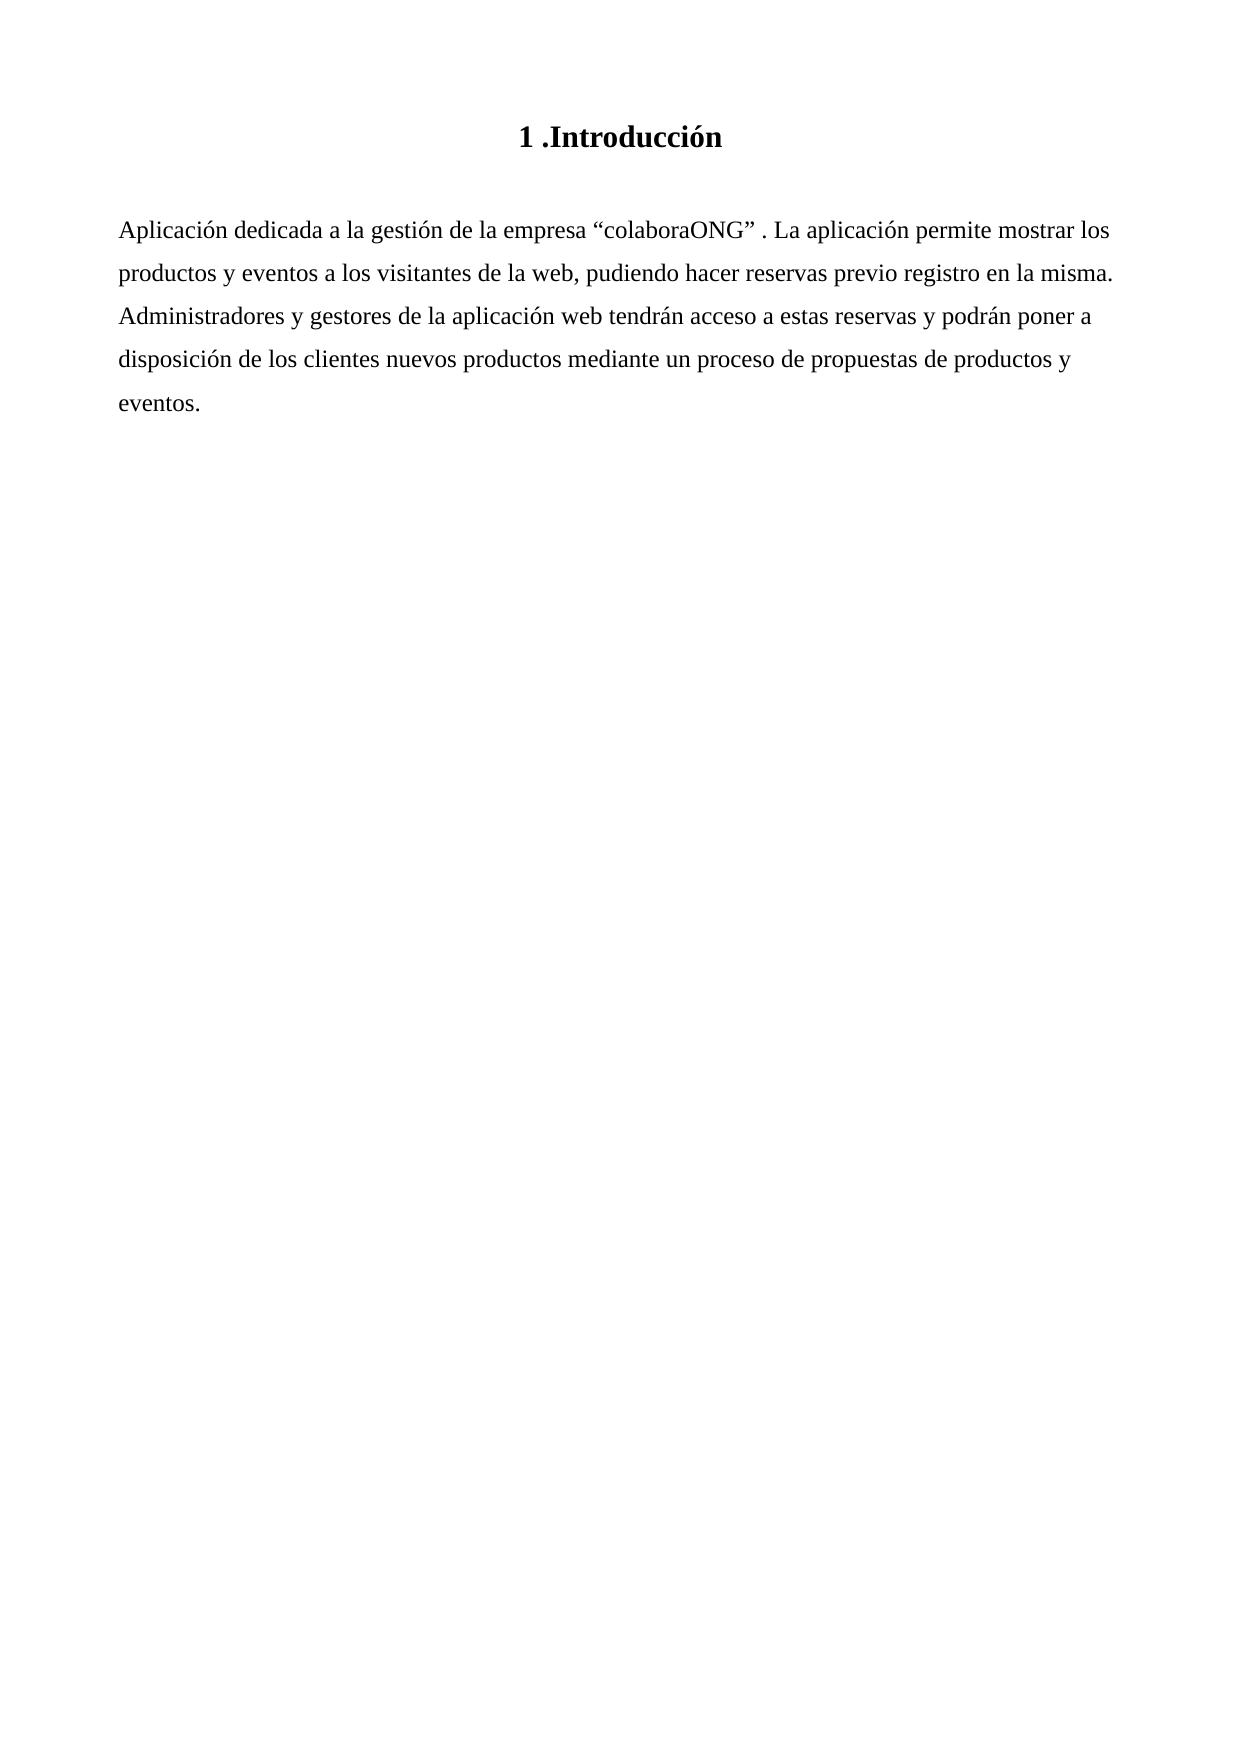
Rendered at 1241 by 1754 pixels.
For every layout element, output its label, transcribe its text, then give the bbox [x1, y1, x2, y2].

text Aplicación dedicada a la gestión de la empresa “colaboraONG” . La aplicación permite mostrar los productos y eventos a los visitantes de la web, pudiendo hacer reservas previo registro en la misma. [118, 215, 1122, 287]
text 1 .Introducción [118, 118, 1122, 154]
text Administradores y gestores de la aplicación web tendrán acceso a estas reservas y podrán poner a disposición de los clientes nuevos productos mediante un proceso de propuestas de productos y eventos. [118, 301, 1122, 416]
